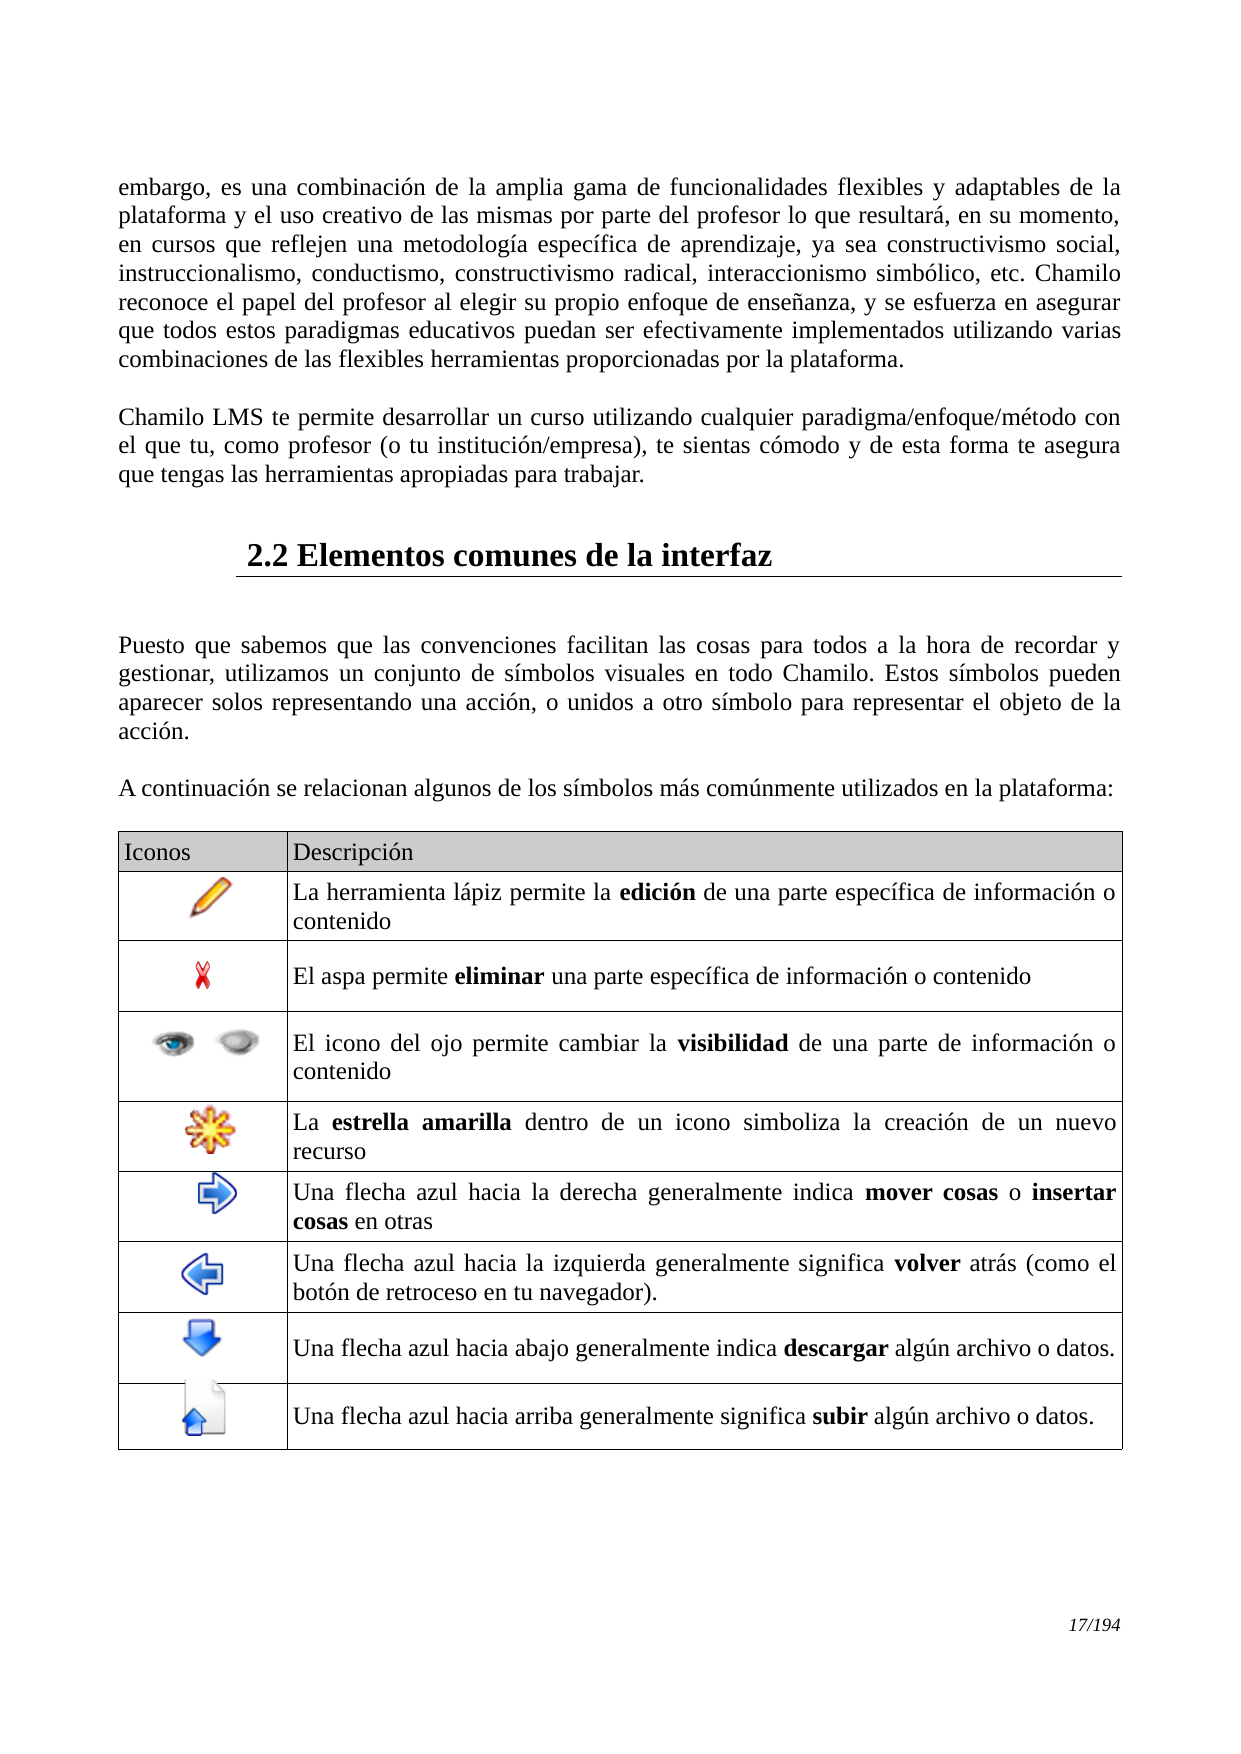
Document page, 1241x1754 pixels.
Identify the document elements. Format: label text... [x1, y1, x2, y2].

table_cell [119, 1220, 287, 1241]
table_cell [119, 1102, 287, 1171]
table_cell [119, 878, 287, 940]
table_cell [119, 1242, 287, 1312]
table_cell Una flecha azul hacia la derecha generalmente indica mover cosas o insertar cosas en otras [288, 1172, 1122, 1241]
subtitle Elementos comunes de la interfaz [236, 535, 1122, 576]
text A continuación se relacionan algunos de los símbolos más comúnmente utilizados en la plataforma: [118, 773, 1122, 802]
picture [194, 960, 211, 992]
text embargo, es una combinación de la amplia gama de funcionalidades flexibles y adaptables de la plataforma y el uso creativo de las mismas por parte del profesor lo que resultará, en su momento, en cursos que reflejen una metodología específica de aprendizaje, ya sea constructivismo social, instruccionalismo, conductismo, constructivismo radical, interaccionismo simbólico, etc. Chamilo reconoce el papel del profesor al elegir su propio enfoque de enseñanza, y se esfuerza en asegurar que todos estos paradigmas educativos puedan ser efectivamente implementados utilizando varias combinaciones de las flexibles herramientas proporcionadas por la plataforma. [118, 172, 1122, 373]
table_cell [119, 1172, 190, 1219]
table_cell [119, 1012, 287, 1101]
table_cell Una flecha azul hacia abajo generalmente indica descargar algún archivo o datos. [288, 1313, 1122, 1383]
picture [186, 877, 236, 920]
table_header Descripción [288, 832, 1122, 871]
table_cell Una flecha azul hacia la izquierda generalmente significa volver atrás (como el botón de retroceso en tu navegador). [288, 1242, 1122, 1312]
table_cell [119, 872, 287, 877]
table_cell Una flecha azul hacia arriba generalmente significa subir algún archivo o datos. [288, 1384, 1122, 1449]
table_cell [243, 1172, 287, 1219]
text Puesto que sabemos que las convenciones facilitan las cosas para todos a la hora de recordar y gestionar, utilizamos un conjunto de símbolos visuales en todo Chamilo. Estos símbolos pueden aparecer solos representando una acción, o unidos a otro símbolo para representar el objeto de la acción. [118, 630, 1122, 745]
picture [184, 1104, 238, 1154]
table_cell El icono del ojo permite cambiar la visibilidad de una parte de información o contenido [288, 1012, 1122, 1101]
picture [174, 1247, 232, 1301]
picture [190, 1166, 243, 1220]
table_cell El aspa permite eliminar una parte específica de información o contenido [288, 941, 1122, 1011]
table_cell [119, 1384, 287, 1449]
picture [182, 1379, 232, 1436]
picture [214, 1020, 260, 1066]
table_cell [119, 941, 287, 1011]
picture [151, 1022, 195, 1065]
picture [182, 1318, 223, 1359]
table_cell La estrella amarilla dentro de un icono simboliza la creación de un nuevo recurso [288, 1102, 1122, 1171]
table_cell [119, 1313, 287, 1383]
text Chamilo LMS te permite desarrollar un curso utilizando cualquier paradigma/enfoque/método con el que tu, como profesor (o tu institución/empresa), te sientas cómodo y de esta forma te asegura que tengas las herramientas apropiadas para trabajar. [118, 402, 1122, 488]
table_header Iconos [119, 832, 287, 871]
table_cell La herramienta lápiz permite la edición de una parte específica de información o contenido [288, 872, 1122, 940]
